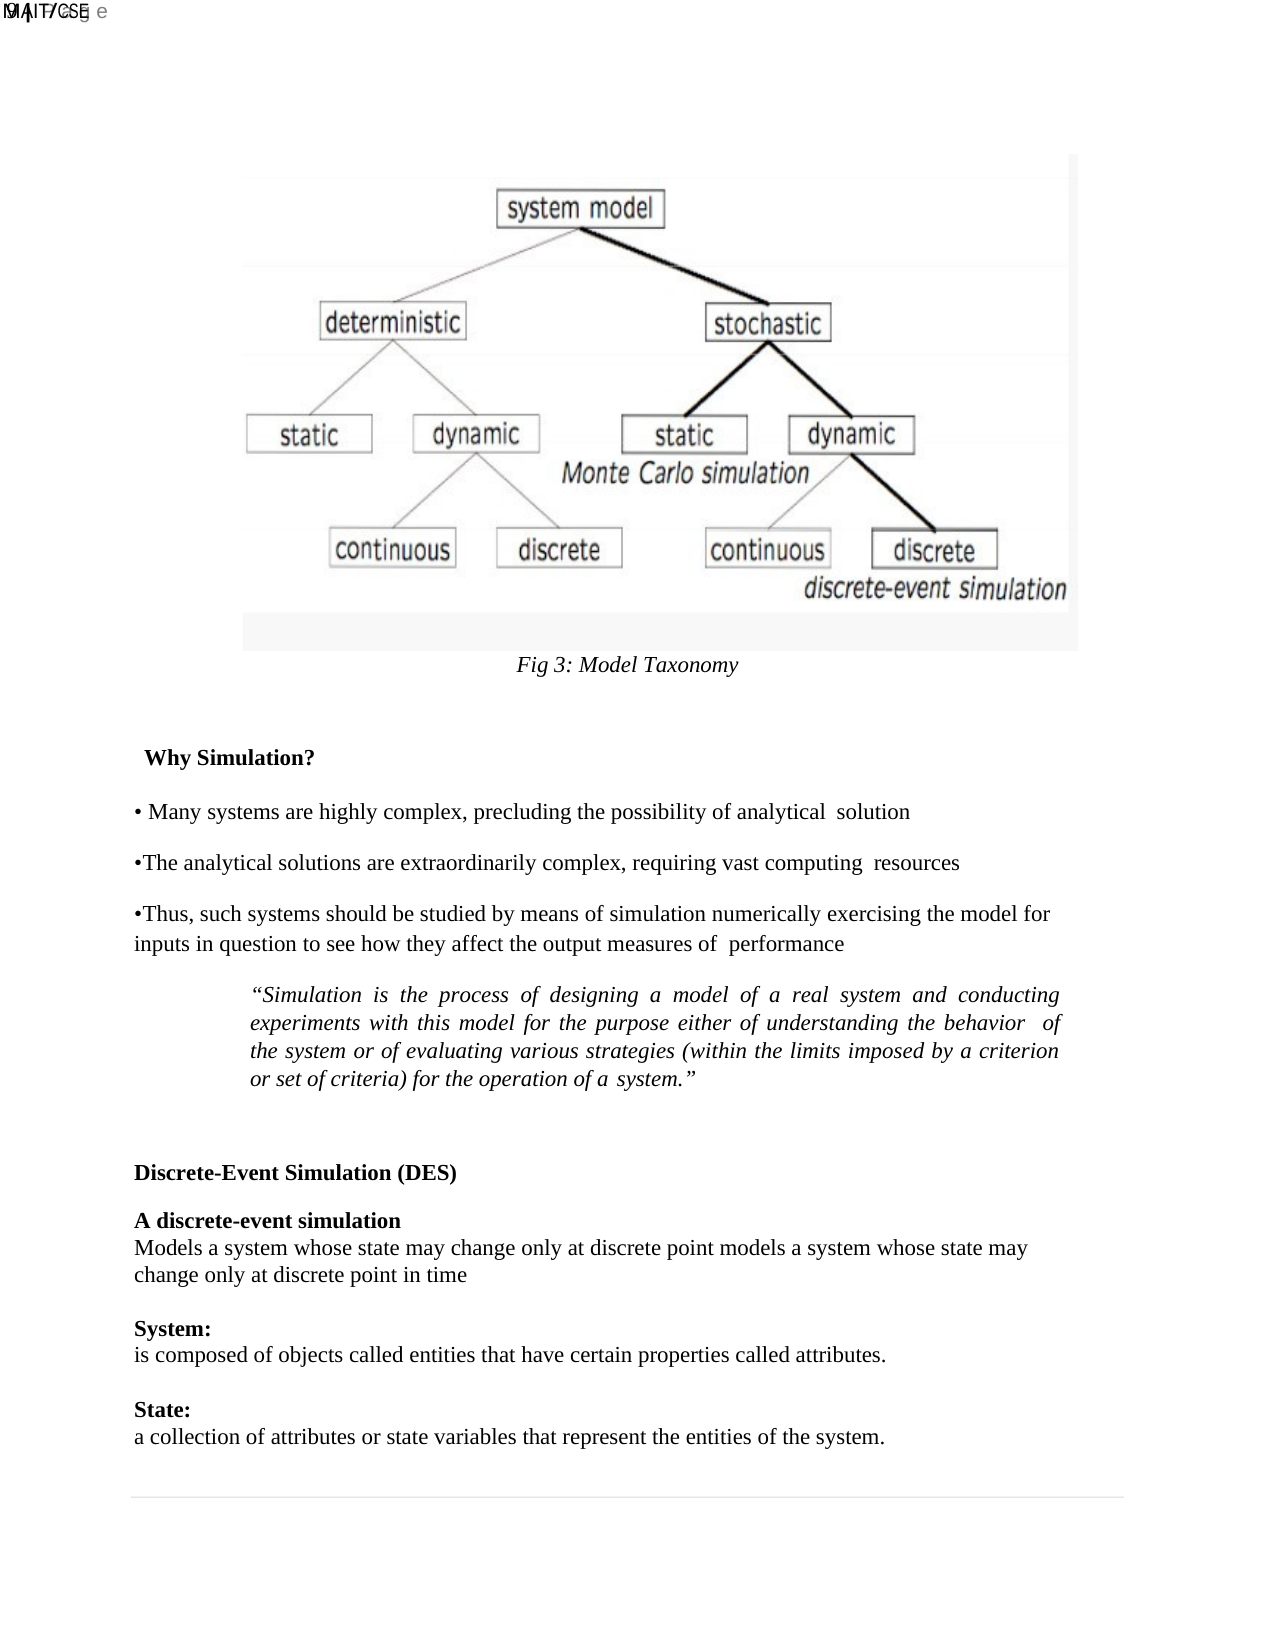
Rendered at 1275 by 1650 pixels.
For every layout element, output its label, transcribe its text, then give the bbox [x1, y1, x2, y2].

list Many systems are highly complex, precluding the possibility of analytical solution [134, 798, 1212, 824]
picture [242, 154, 1079, 651]
text is composed of objects called entities that have certain properties called attributes. [134, 1342, 1212, 1368]
list Thus, such systems should be studied by means of simulation numerically exercising the model for inputs in question to see how they affect the output measures of performance [134, 899, 1074, 957]
text System: [134, 1314, 1212, 1341]
text State: [134, 1396, 1212, 1422]
text Why Simulation? [144, 744, 1212, 771]
text “Simulation is the process of designing a model of a real system and conducting experiments with this model for the purpose either of understanding the behavior of the system or of evaluating various strategies (within the limits imposed by a criterion or set of criteria) for the operation of a system.” [250, 981, 1061, 1091]
text Fig 3: Model Taxonomy [347, 652, 907, 678]
text Discrete-Event Simulation (DES) A discrete-event simulation [134, 1138, 472, 1234]
text a collection of attributes or state variables that represent the entities of the system. [134, 1423, 1212, 1449]
list The analytical solutions are extraordinarily complex, requiring vast computing resources [134, 849, 1212, 875]
text Models a system whose state may change only at discrete point models a system whose state may change only at discrete point in time [134, 1234, 1078, 1287]
